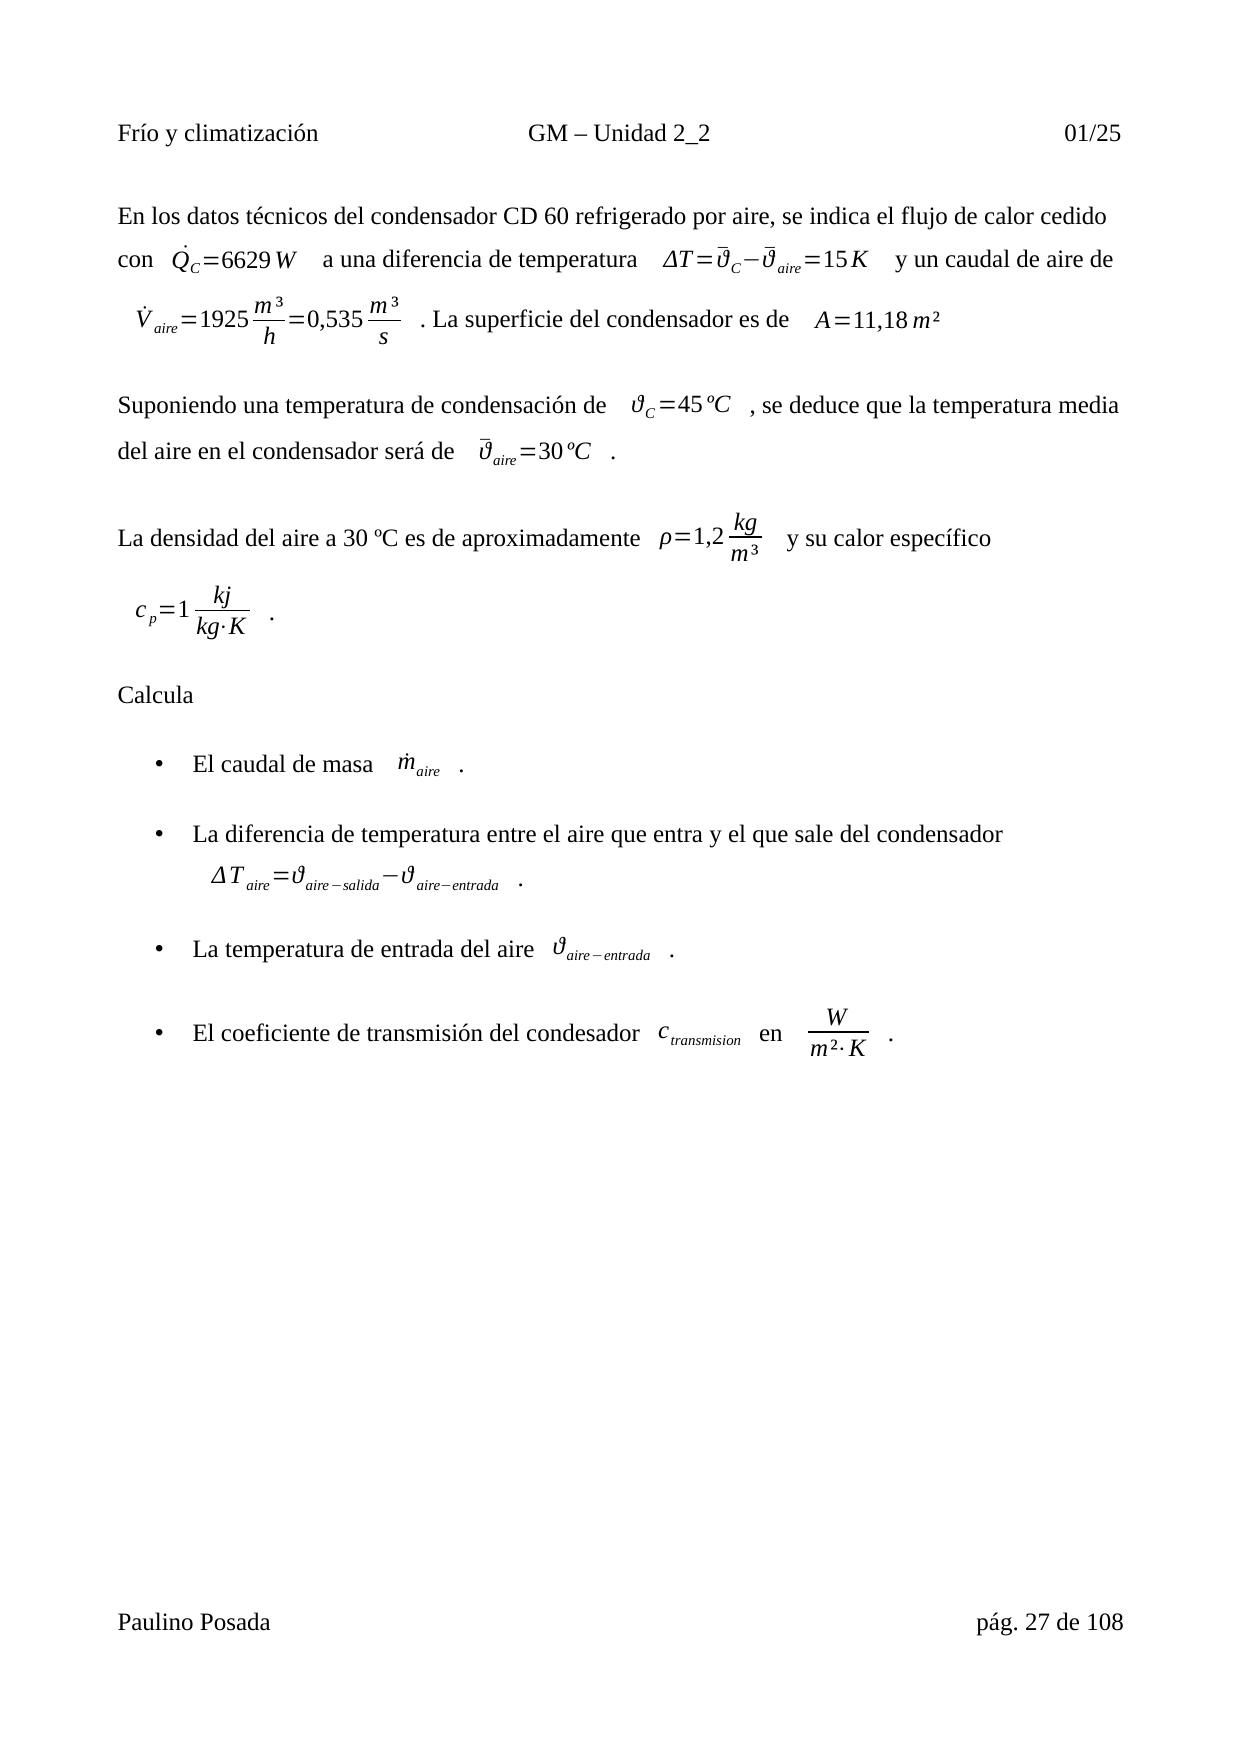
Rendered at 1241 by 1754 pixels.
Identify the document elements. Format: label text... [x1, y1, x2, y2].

text En los datos técnicos del condensador CD 60 refrigerado por aire, se indica el flujo de calor cedido con a una diferencia de temperatura y un caudal de aire de . La superficie del condensador es de [117, 201, 1123, 350]
list El coeficiente de transmisión del condesadoren . [155, 1003, 1123, 1062]
text Suponiendo una temperatura de condensación de , se deduce que la temperatura media del aire en el condensador será de . [117, 390, 1123, 469]
list La diferencia de temperatura entre el aire que entra y el que sale del condensador. [155, 819, 1123, 893]
list El caudal de masa . [155, 748, 1123, 779]
text Calcula [117, 680, 1123, 709]
list La temperatura de entrada del aire. [155, 933, 1123, 964]
text La densidad del aire a 30 ºC es de aproximadamente y su calor específico . [117, 508, 1123, 641]
